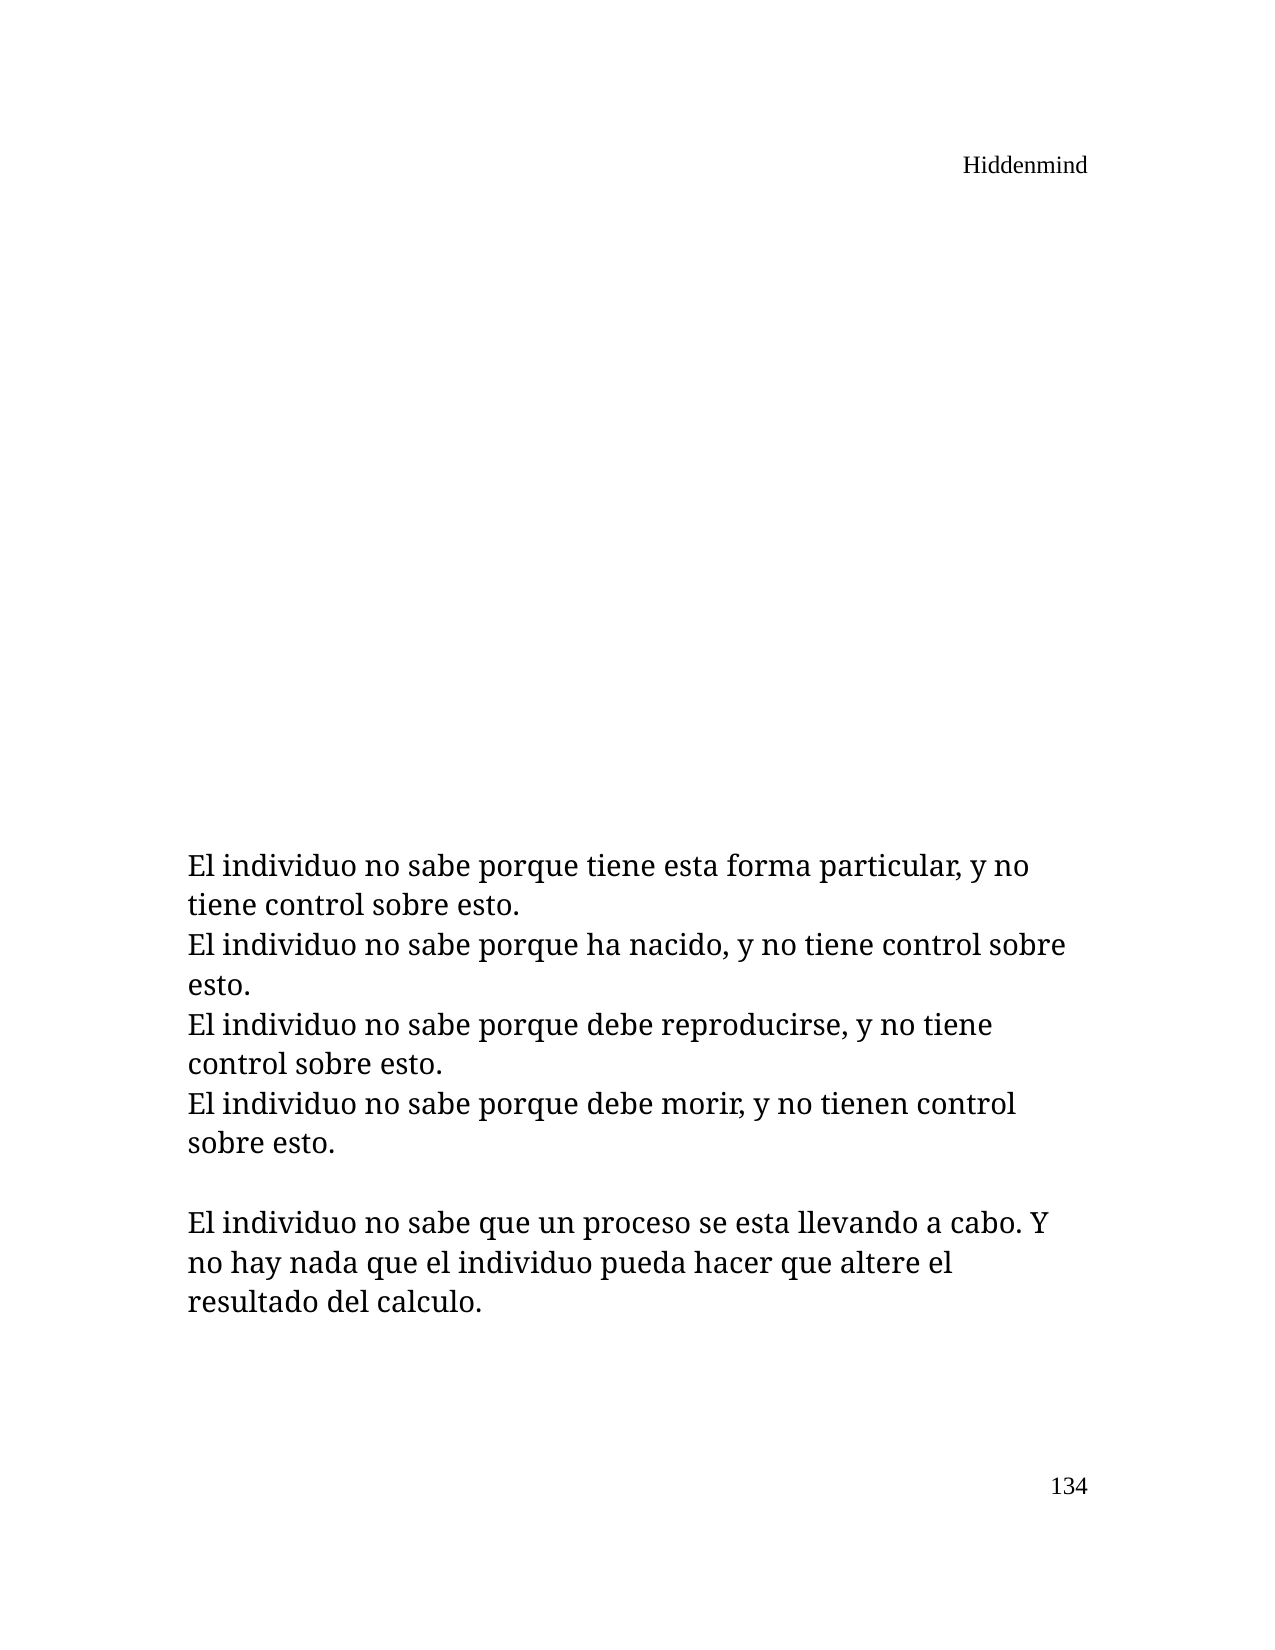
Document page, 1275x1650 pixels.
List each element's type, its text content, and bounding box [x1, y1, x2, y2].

text El individuo no sabe porque ha nacido, y no tiene control sobre esto. [187, 924, 1087, 1004]
text El individuo no sabe porque tiene esta forma particular, y no tiene control sobre esto. [187, 845, 1087, 924]
text El individuo no sabe porque debe morir, y no tienen control sobre esto. [187, 1083, 1087, 1162]
text El individuo no sabe que un proceso se esta llevando a cabo. Y no hay nada que el individuo pueda hacer que altere el resultado del calculo. [187, 1202, 1087, 1321]
text El individuo no sabe porque debe reproducirse, y no tiene control sobre esto. [187, 1004, 1087, 1083]
